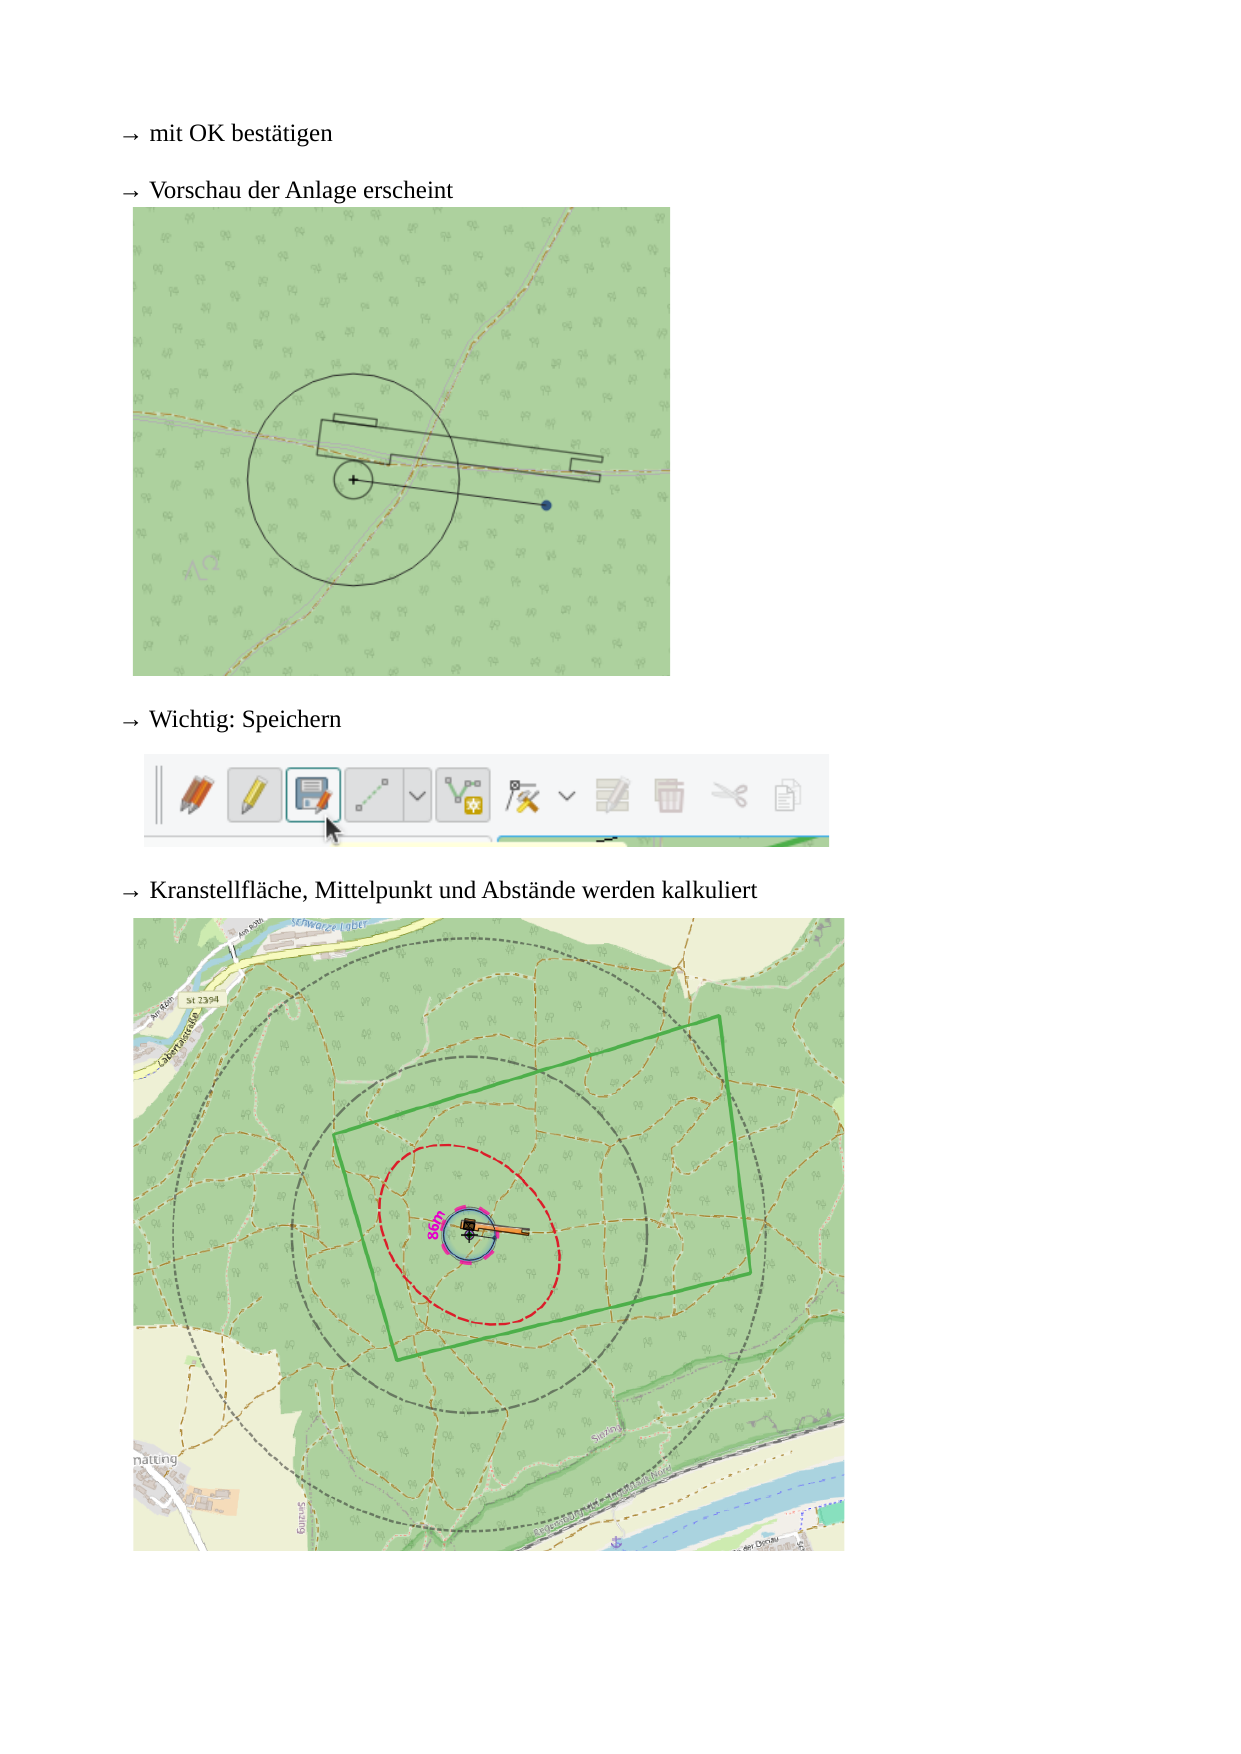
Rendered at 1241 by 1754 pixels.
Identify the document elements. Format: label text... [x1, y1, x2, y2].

picture [144, 754, 336, 781]
text → mit OK bestätigen [118, 118, 1122, 147]
text → Kranstellfläche, Mittelpunkt und Abstände werden kalkuliert [118, 875, 1122, 904]
picture [334, 207, 619, 676]
text → Vorschau der Anlage erscheint [118, 176, 1122, 204]
picture [133, 918, 845, 1551]
text → Wichtig: Speichern [118, 704, 1122, 733]
